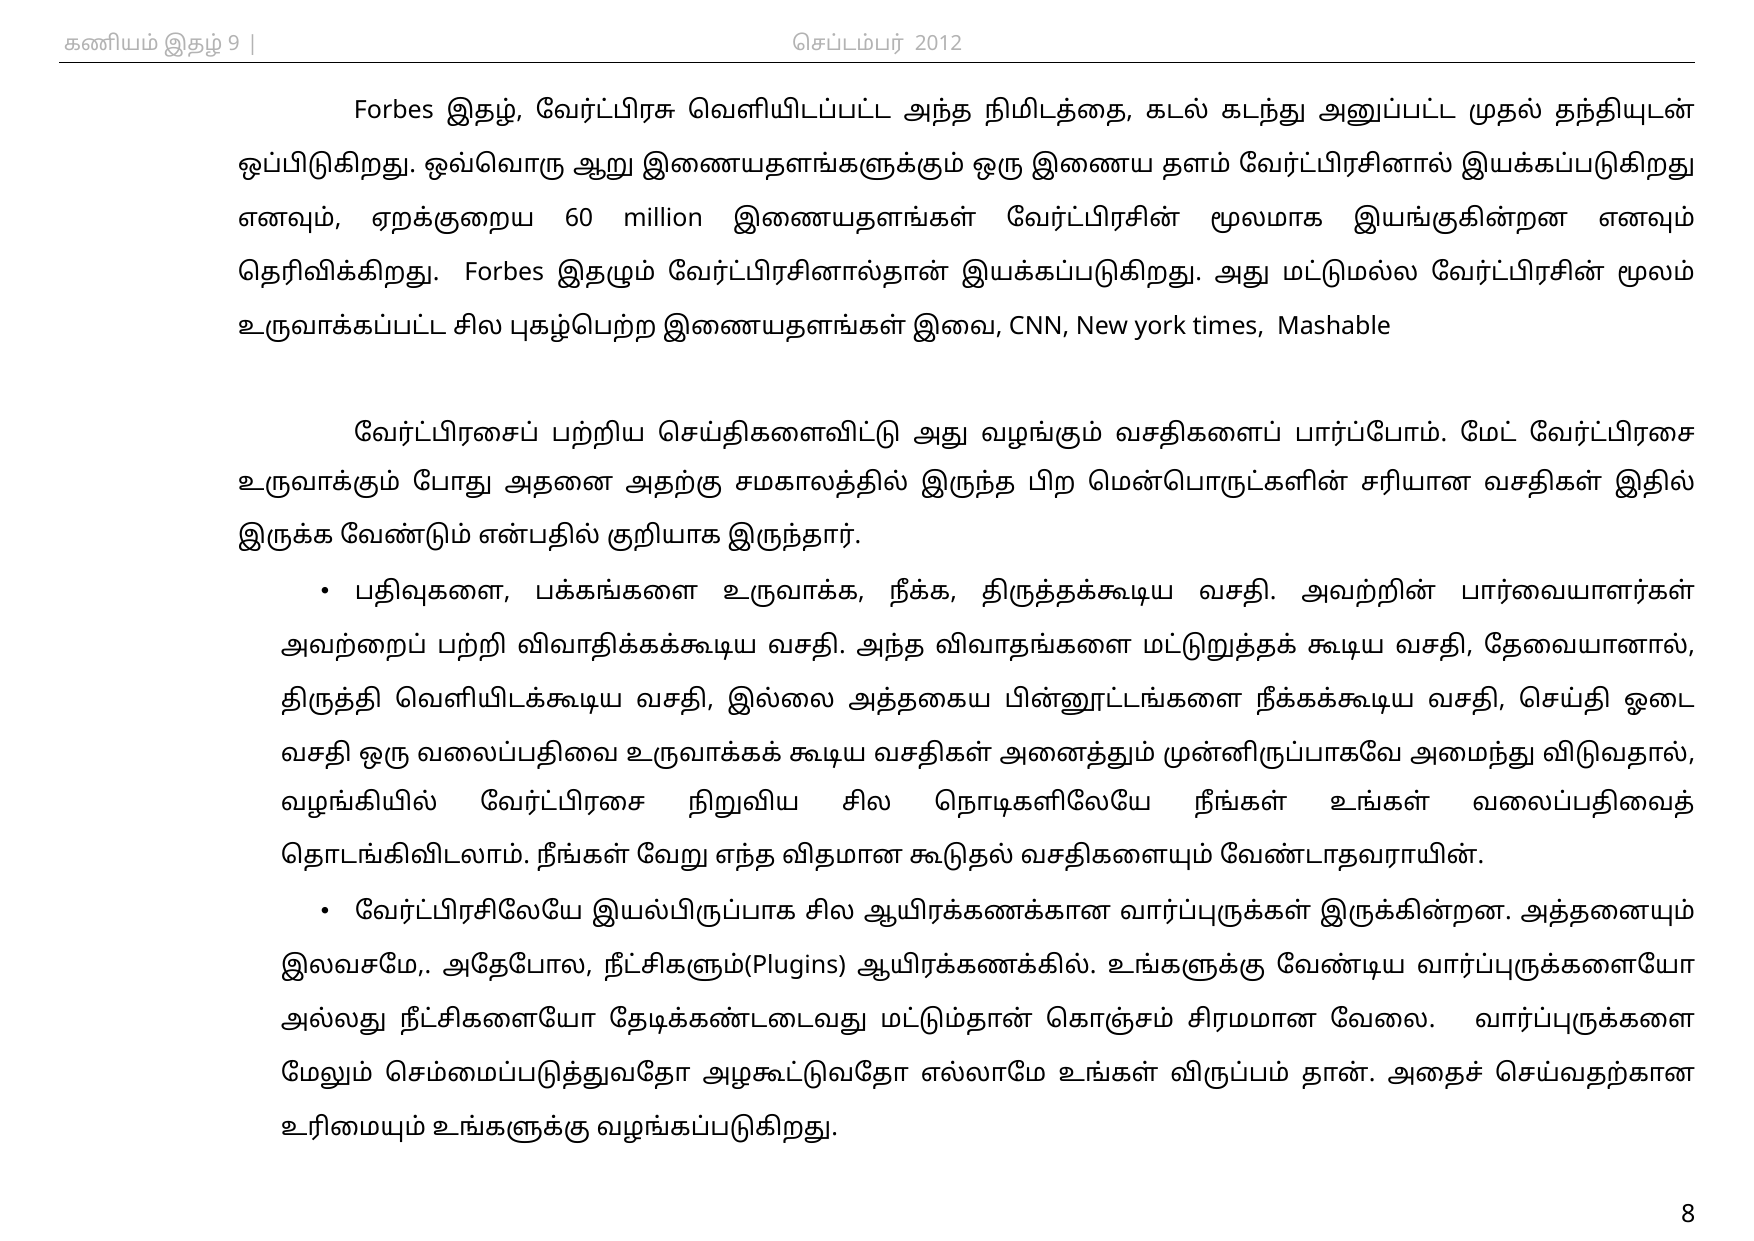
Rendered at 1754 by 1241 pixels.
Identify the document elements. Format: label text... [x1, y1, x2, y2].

text வேர்ட்பிரசைப் பற்றிய செய்திகளைவிட்டு அது வழங்கும் வசதிகளைப் பார்ப்போம். மேட் வேர்ட்பிரசை உருவாக்கும் போது அதனை அதற்கு சமகாலத்தில் இருந்த பிற மென்பொருட்களின் சரியான வசதிகள் இதில் இருக்க வேண்டும் என்பதில் குறியாக இருந்தார். [238, 414, 1695, 554]
list பதிவுகளை, பக்கங்களை உருவாக்க, நீக்க, திருத்தக்கூடிய வசதி. அவற்றின் பார்வையாளர்கள் அவற்றைப் பற்றி விவாதிக்கக்கூடிய வசதி. அந்த விவாதங்களை மட்டுறுத்தக் கூடிய வசதி, தேவையானால், திருத்தி வெளியிடக்கூடிய வசதி, இல்லை அத்தகைய பின்னூட்டங்களை நீக்கக்கூடிய வசதி, செய்தி ஓடை வசதி ஒரு வலைப்பதிவை உருவாக்கக் கூடிய வசதிகள் அனைத்தும் முன்னிருப்பாகவே அமைந்து விடுவதால், வழங்கியில் வேர்ட்பிரசை நிறுவிய சில நொடிகளிலேயே நீங்கள் உங்கள் வலைப்பதிவைத் தொடங்கிவிடலாம். நீங்கள் வேறு எந்த விதமான கூடுதல் வசதிகளையும் வேண்டாதவராயின். [281, 572, 1695, 874]
text Forbes இதழ், வேர்ட்பிரசு வெளியிடப்பட்ட அந்த நிமிடத்தை, கடல் கடந்து அனுப்பட்ட முதல் தந்தியுடன் ஒப்பிடுகிறது. ஒவ்வொரு ஆறு இணையதளங்களுக்கும் ஒரு இணைய தளம் வேர்ட்பிரசினால் இயக்கப்படுகிறது எனவும், ஏறக்குறைய 60 million இணையதளங்கள் வேர்ட்பிரசின் மூலமாக இயங்குகின்றன எனவும் தெரிவிக்கிறது. Forbes இதழும் வேர்ட்பிரசினால்தான் இயக்கப்படுகிறது. அது மட்டுமல்ல வேர்ட்பிரசின் மூலம் உருவாக்கப்பட்ட சில புகழ்பெற்ற இணையதளங்கள் இவை, CNN, New york times, Mashable [238, 92, 1695, 345]
list வேர்ட்பிரசிலேயே இயல்பிருப்பாக சில ஆயிரக்கணக்கான வார்ப்புருக்கள் இருக்கின்றன. அத்தனையும் இலவசமே,. அதேபோல, நீட்சிகளும்(Plugins) ஆயிரக்கணக்கில். உங்களுக்கு வேண்டிய வார்ப்புருக்களையோ அல்லது நீட்சிகளையோ தேடிக்கண்டடைவது மட்டும்தான் கொஞ்சம் சிரமமான வேலை. வார்ப்புருக்களை மேலும் செம்மைப்படுத்துவதோ அழகூட்டுவதோ எல்லாமே உங்கள் விருப்பம் தான். அதைச் செய்வதற்கான உரிமையும் உங்களுக்கு வழங்கப்படுகிறது. [281, 893, 1695, 1145]
